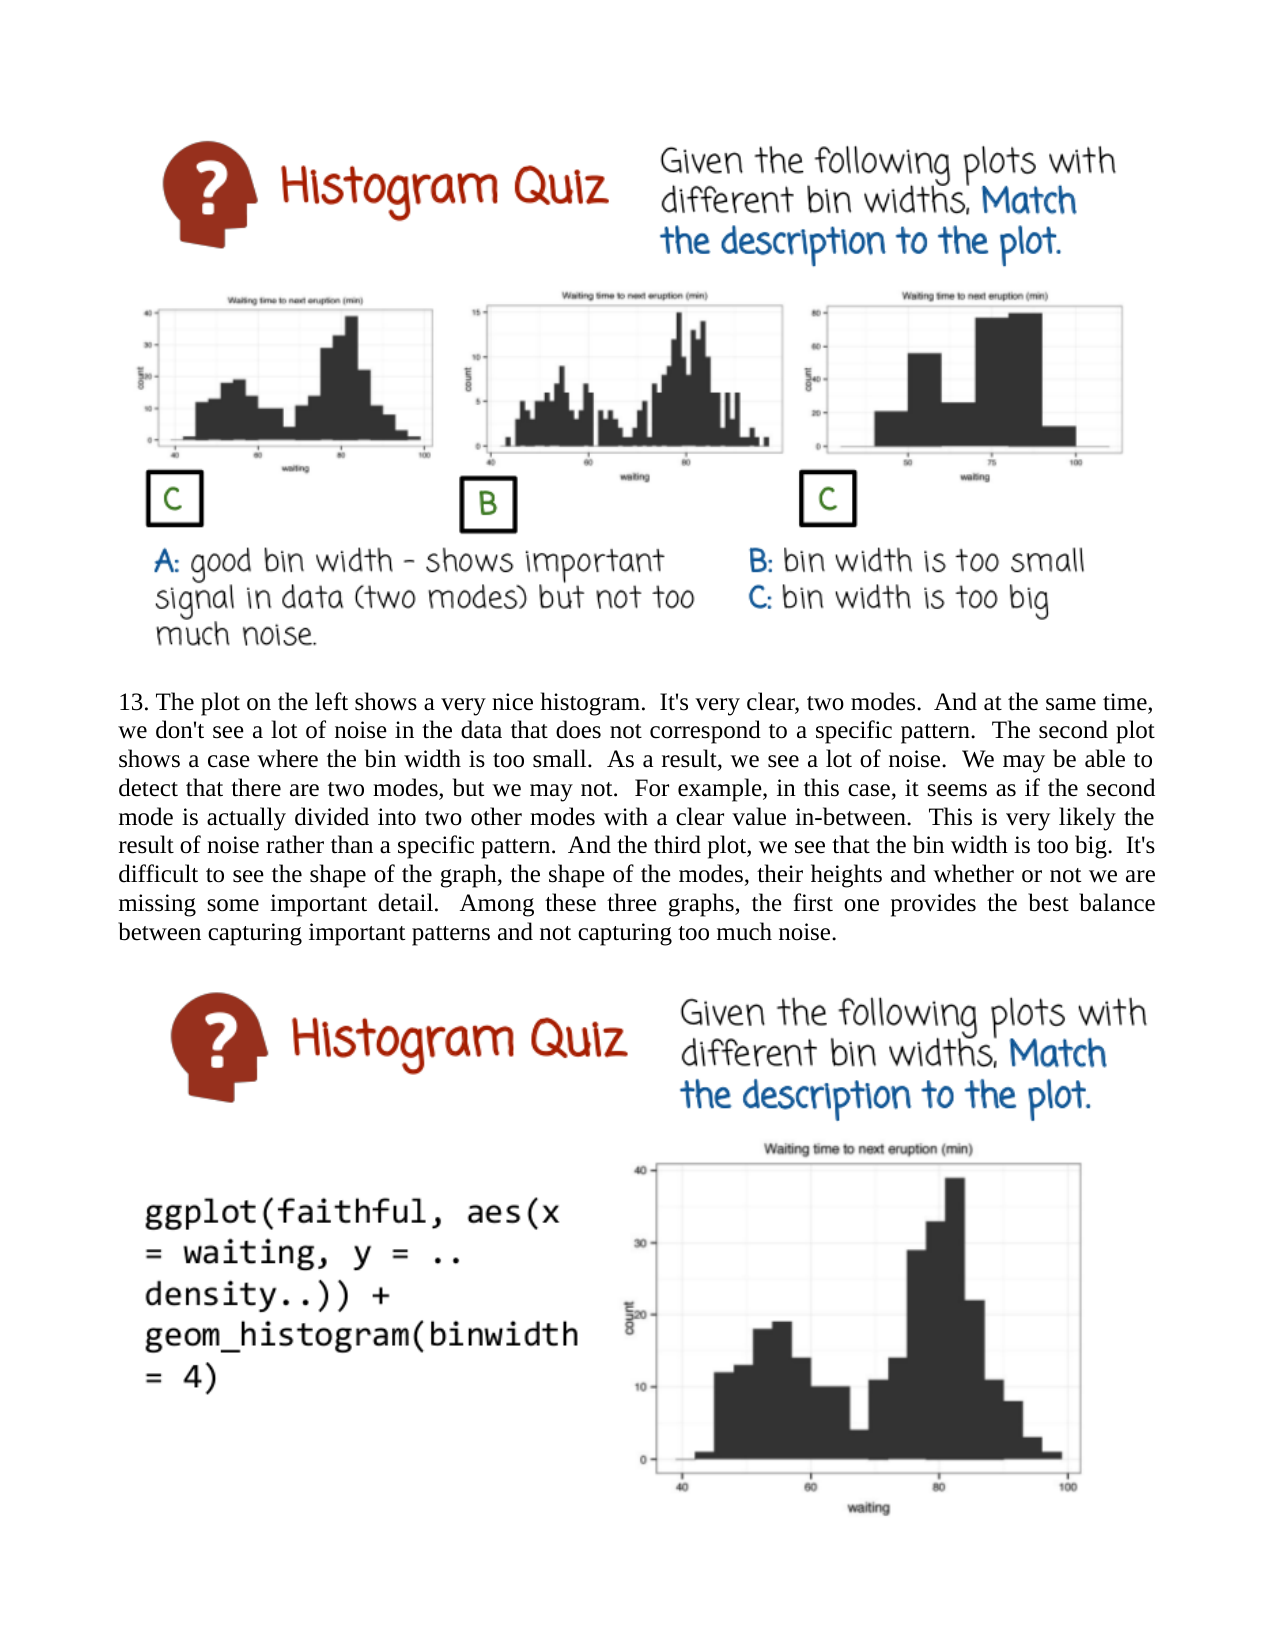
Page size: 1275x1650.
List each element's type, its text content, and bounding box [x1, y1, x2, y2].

picture [118, 974, 1157, 1523]
text 13. The plot on the left shows a very nice histogram. It's very clear, two modes. And at the same time, we don't see a lot of noise in the data that does not correspond to a specific pattern. The second plot shows a case where the bin width is too small. As a result, we see a lot of noise. We may be able to detect that there are two modes, but we may not. For example, in this case, it seems as if the second mode is actually divided into two other modes with a clear value in-between. This is very likely the result of noise rather than a specific pattern. And the third plot, we see that the bin width is too big. It's difficult to see the shape of the graph, the shape of the modes, their heights and whether or not we are missing some important detail. Among these three graphs, the first one provides the best balance between capturing important patterns and not capturing too much noise. [118, 687, 1157, 945]
picture [118, 118, 1157, 658]
